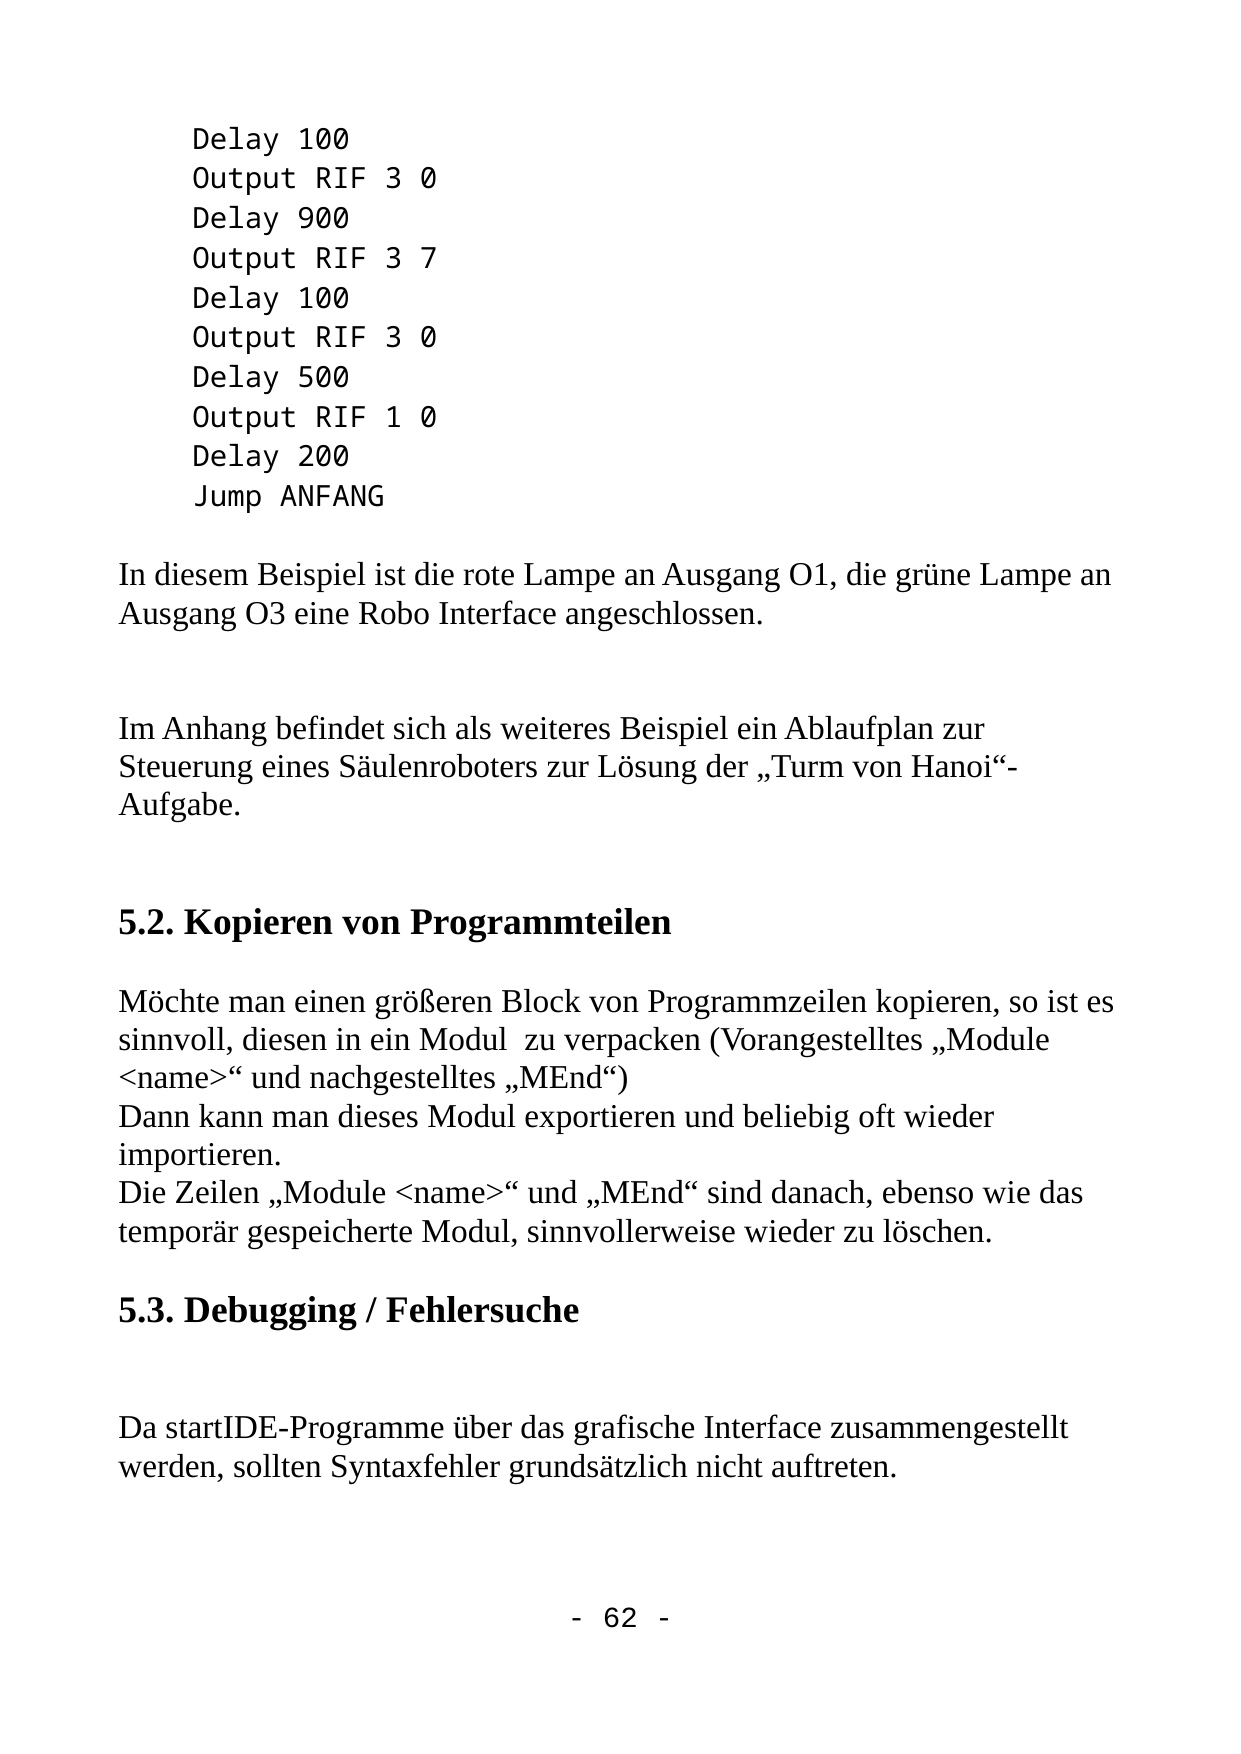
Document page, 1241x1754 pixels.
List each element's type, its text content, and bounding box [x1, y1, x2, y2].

text Die Zeilen „Module <name>“ und „MEnd“ sind danach, ebenso wie das temporär gespeicherte Modul, sinnvollerweise wieder zu löschen. [118, 1173, 1122, 1249]
text Jump ANFANG [118, 475, 1122, 555]
text Dann kann man dieses Modul exportieren und beliebig oft wieder importieren. [118, 1096, 1122, 1173]
text Im Anhang befindet sich als weiteres Beispiel ein Ablaufplan zur Steuerung eines Säulenroboters zur Lösung der „Turm von Hanoi“-Aufgabe. [118, 708, 1122, 823]
text Da startIDE-Programme über das grafische Interface zusammengestellt werden, sollten Syntaxfehler grundsätzlich nicht auftreten. [118, 1408, 1122, 1484]
text Möchte man einen größeren Block von Programmzeilen kopieren, so ist es sinnvoll, diesen in ein Modul zu verpacken (Vorangestelltes „Module <name>“ und nachgestelltes „MEnd“) [118, 981, 1122, 1096]
text Delay 100 Output RIF 3 0 Delay 900 Output RIF 3 7 Delay 100 Output RIF 3 0 Delay 500 Output RIF 1 0 Delay 200 [118, 118, 1122, 475]
text 5.3. Debugging / Fehlersuche [118, 1288, 1122, 1331]
text 5.2. Kopieren von Programmteilen [118, 900, 1122, 943]
text In diesem Beispiel ist die rote Lampe an Ausgang O1, die grüne Lampe an Ausgang O3 eine Robo Interface angeschlossen. [118, 555, 1122, 631]
